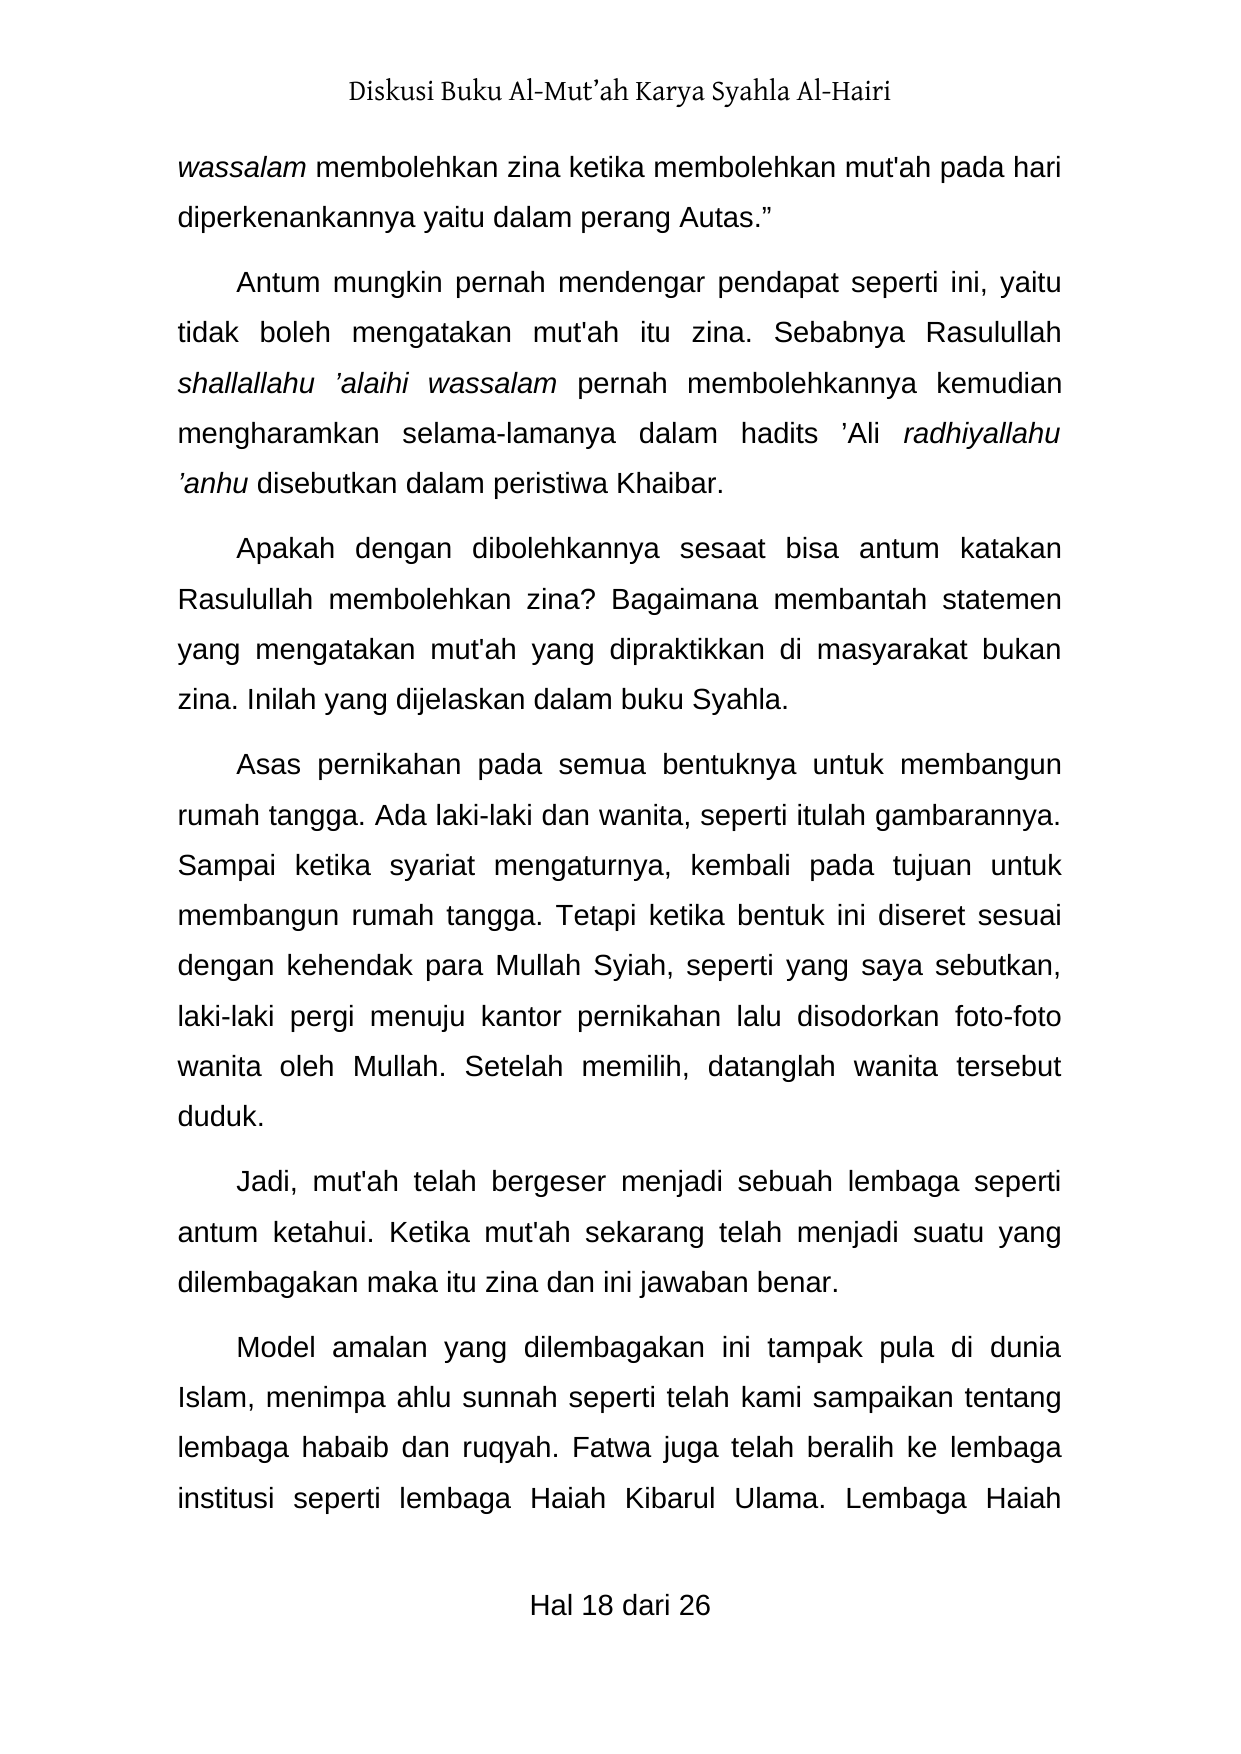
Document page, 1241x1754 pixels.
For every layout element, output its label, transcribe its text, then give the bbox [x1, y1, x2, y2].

text Asas pernikahan pada semua bentuknya untuk membangun rumah tangga. Ada laki-laki dan wanita, seperti itulah gambarannya. Sampai ketika syariat mengaturnya, kembali pada tujuan untuk membangun rumah tangga. Tetapi ketika bentuk ini diseret sesuai dengan kehendak para Mullah Syiah, seperti yang saya sebutkan, laki-laki pergi menuju kantor pernikahan lalu disodorkan foto-foto wanita oleh Mullah. Setelah memilih, datanglah wanita tersebut duduk. [177, 747, 1063, 1133]
text Model amalan yang dilembagakan ini tampak pula di dunia Islam, menimpa ahlu sunnah seperti telah kami sampaikan tentang lembaga habaib dan ruqyah. Fatwa juga telah beralih ke lembaga institusi seperti lembaga Haiah Kibarul Ulama. Lembaga Haiah [177, 1330, 1063, 1514]
text Apakah dengan dibolehkannya sesaat bisa antum katakan Rasulullah membolehkan zina? Bagaimana membantah statemen yang mengatakan mut'ah yang dipraktikkan di masyarakat bukan zina. Inilah yang dijelaskan dalam buku Syahla. [177, 531, 1063, 716]
text Antum mungkin pernah mendengar pendapat seperti ini, yaitu tidak boleh mengatakan mut'ah itu zina. Sebabnya Rasulullah shallallahu ’alaihi wassalam pernah membolehkannya kemudian mengharamkan selama-lamanya dalam hadits ’Ali radhiyallahu ’anhu disebutkan dalam peristiwa Khaibar. [177, 265, 1063, 500]
text Jadi, mut'ah telah bergeser menjadi sebuah lembaga seperti antum ketahui. Ketika mut'ah sekarang telah menjadi suatu yang dilembagakan maka itu zina dan ini jawaban benar. [177, 1164, 1063, 1298]
text wassalam membolehkan zina ketika membolehkan mut'ah pada hari diperkenankannya yaitu dalam perang Autas.” [177, 150, 1063, 234]
